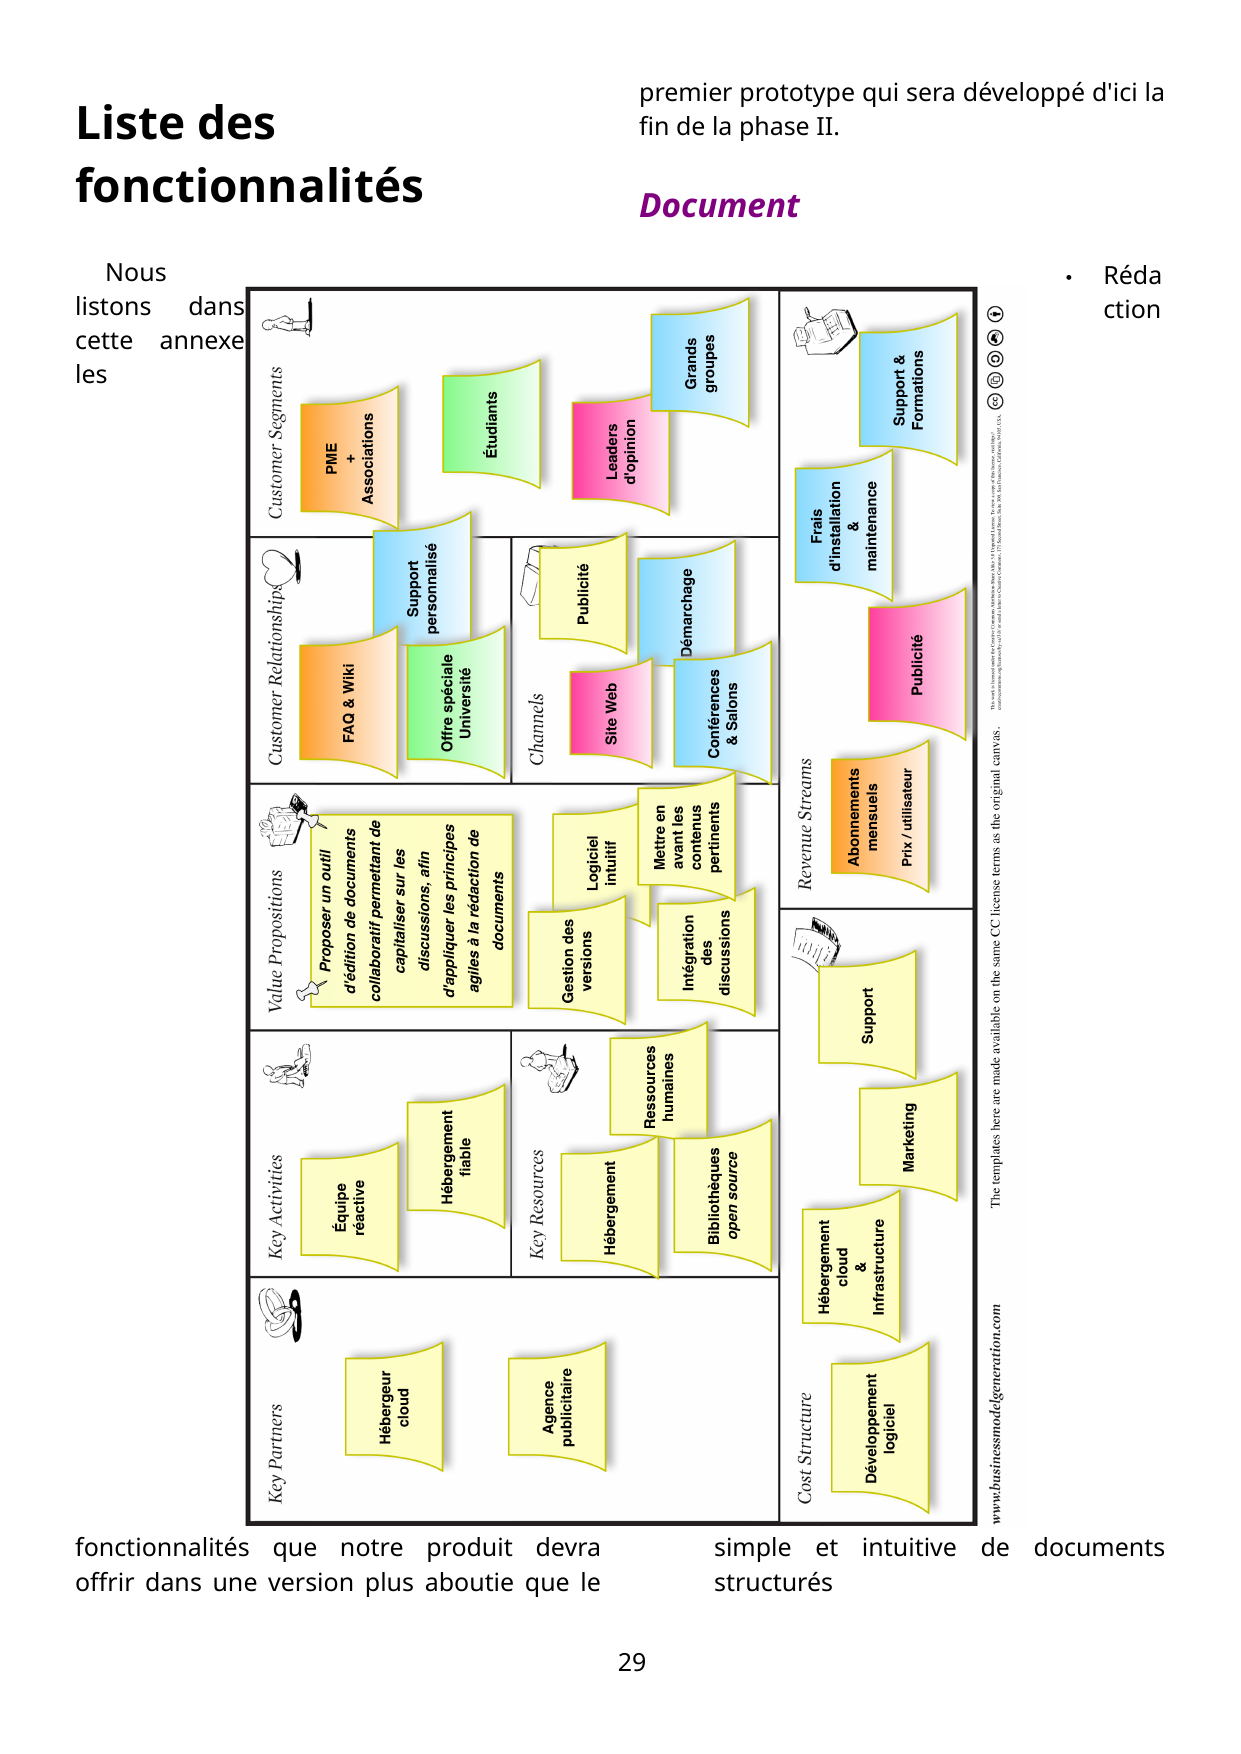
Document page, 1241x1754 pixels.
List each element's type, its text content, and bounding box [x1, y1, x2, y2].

picture [244, 275, 1029, 1531]
list Rédaction simple et intuitive de documents structurés [676, 257, 1166, 1598]
text premier prototype qui sera développé d'ici la fin de la phase II. [639, 75, 1166, 143]
subtitle Document [639, 182, 1166, 227]
text Nous listons dans cette annexe les fonctionnalités que notre produit devra offrir dans une version plus aboutie que le [75, 254, 601, 1598]
subtitle Liste des fonctionnalités [75, 90, 601, 215]
